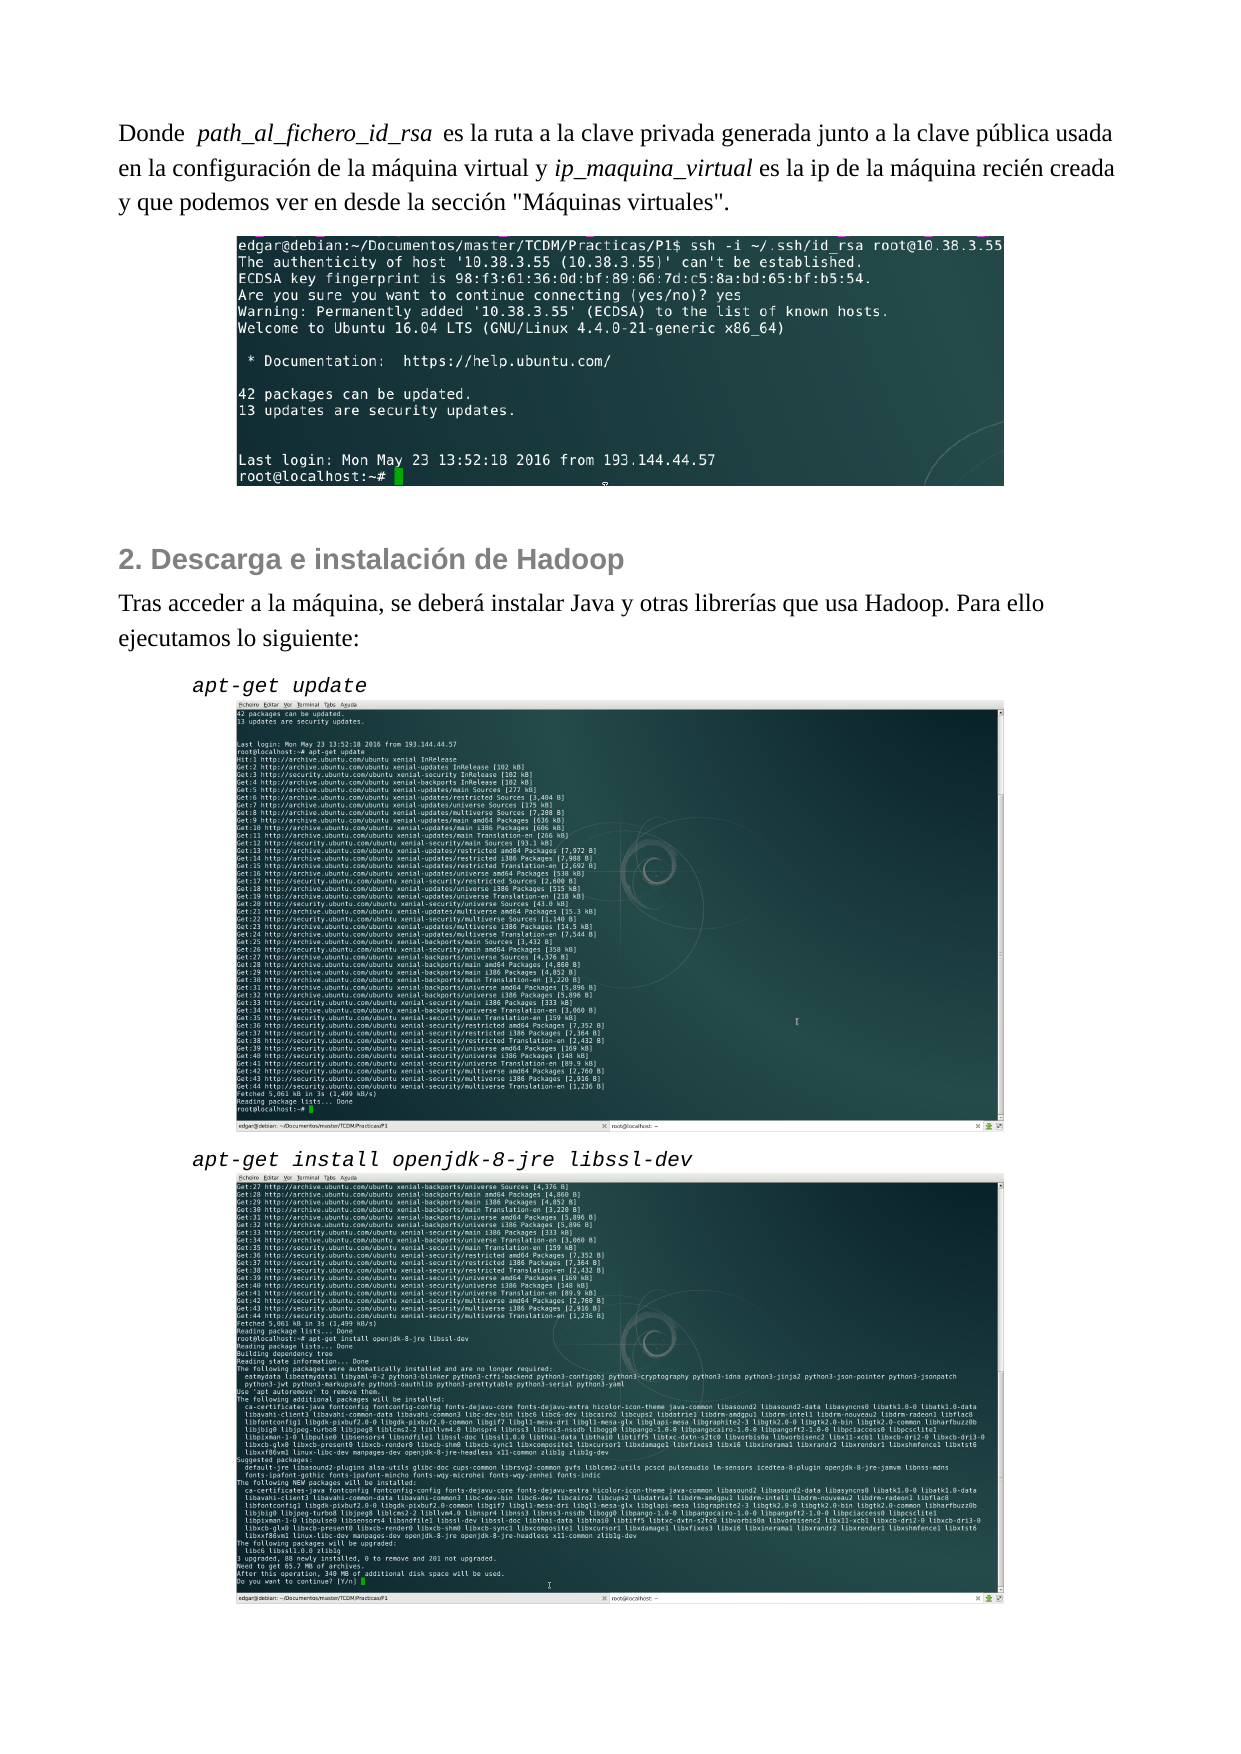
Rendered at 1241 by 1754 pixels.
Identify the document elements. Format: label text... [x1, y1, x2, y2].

text Donde path_al_fichero_id_rsa es la ruta a la clave privada generada junto a la clave pública usada en la configuración de la máquina virtual y ip_maquina_virtual es la ip de la máquina recién creada y que podemos ver en desde la sección "Máquinas virtuales". [118, 118, 1122, 216]
text apt-get install openjdk-8-jre libssl-dev [118, 1149, 1122, 1173]
picture [236, 236, 1004, 486]
text apt-get update [118, 672, 1122, 700]
picture [236, 1173, 1004, 1604]
text Tras acceder a la máquina, se deberá instalar Java y otras librerías que usa Hadoop. Para ello ejecutamos lo siguiente: [118, 588, 1122, 652]
subtitle 2. Descarga e instalación de Hadoop [118, 542, 1122, 576]
picture [236, 700, 1004, 1132]
